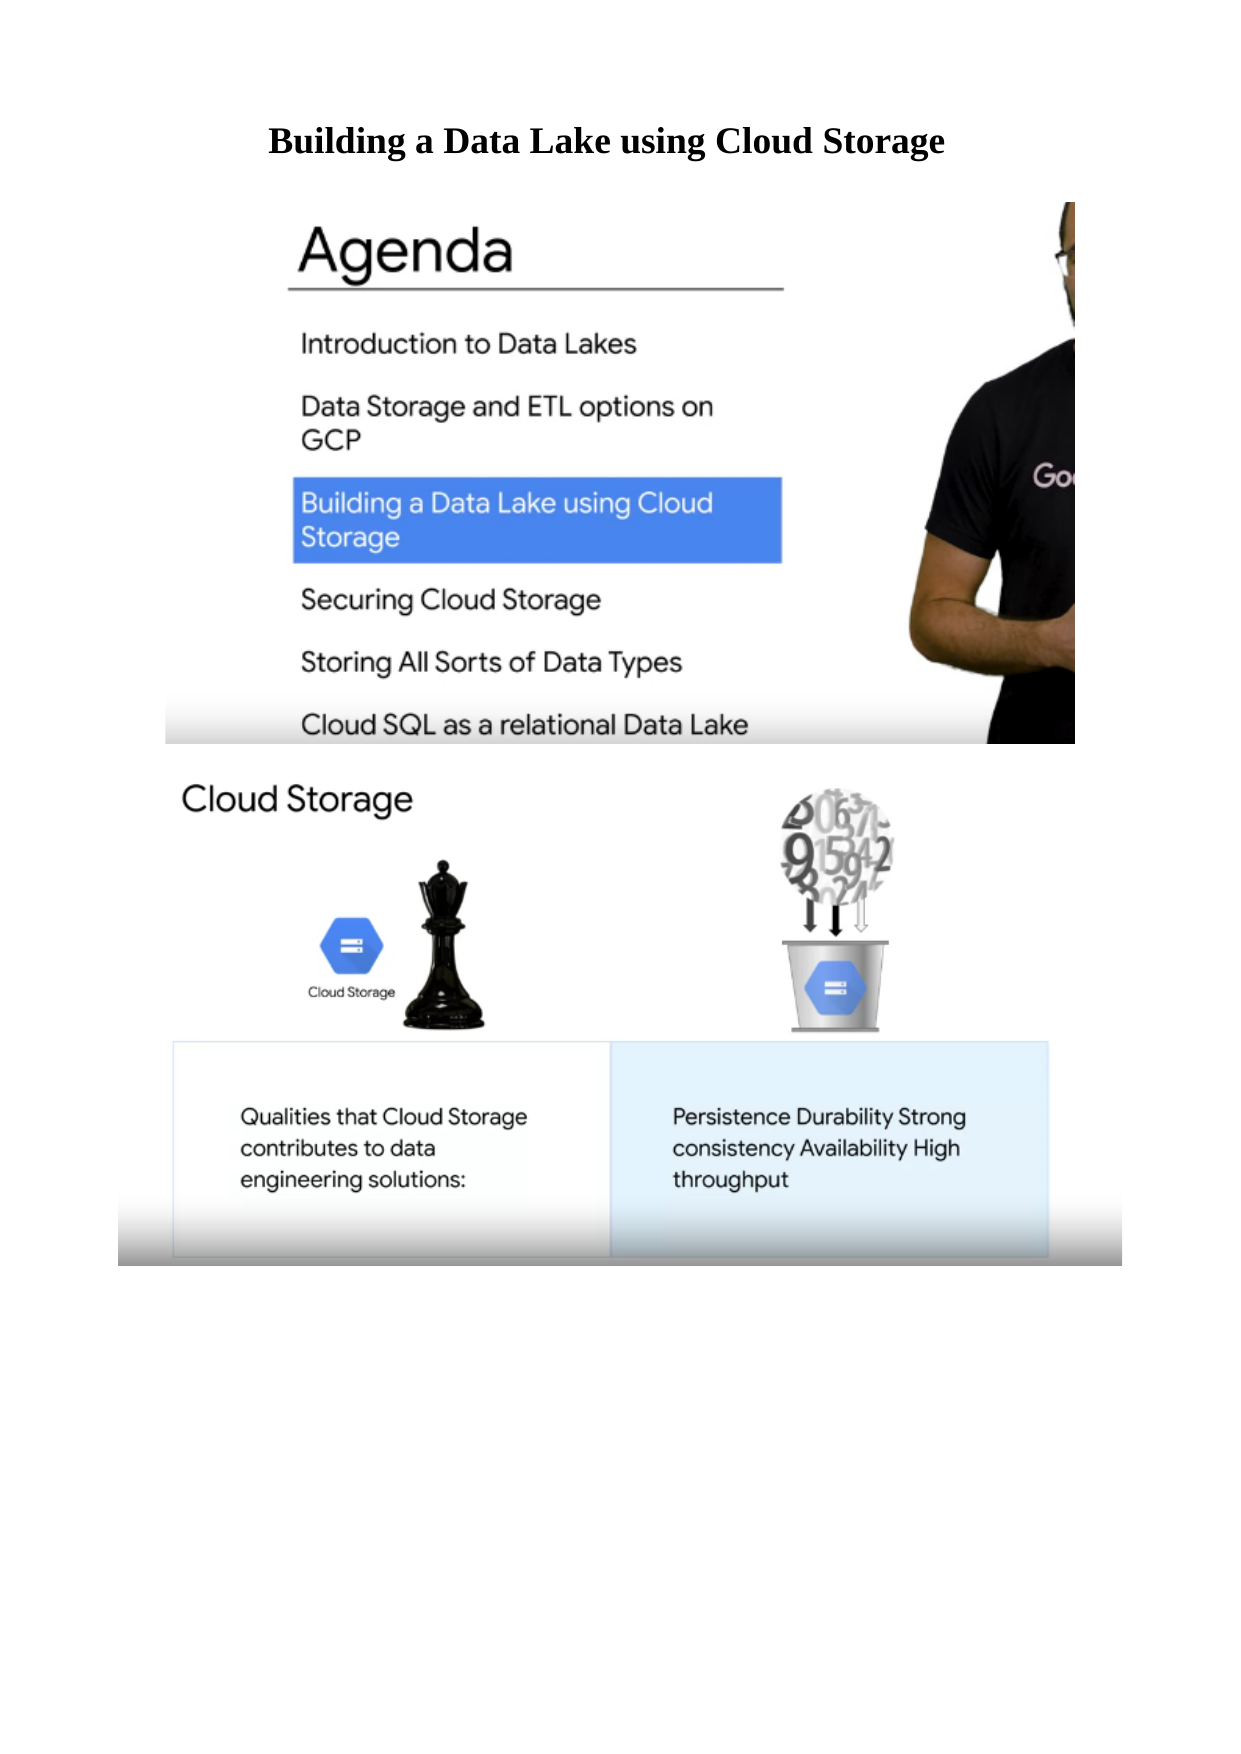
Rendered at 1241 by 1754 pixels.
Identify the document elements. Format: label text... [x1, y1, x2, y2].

picture [165, 202, 1075, 744]
subtitle Building a Data Lake using Cloud Storage [118, 118, 1122, 161]
picture [118, 771, 1123, 1266]
